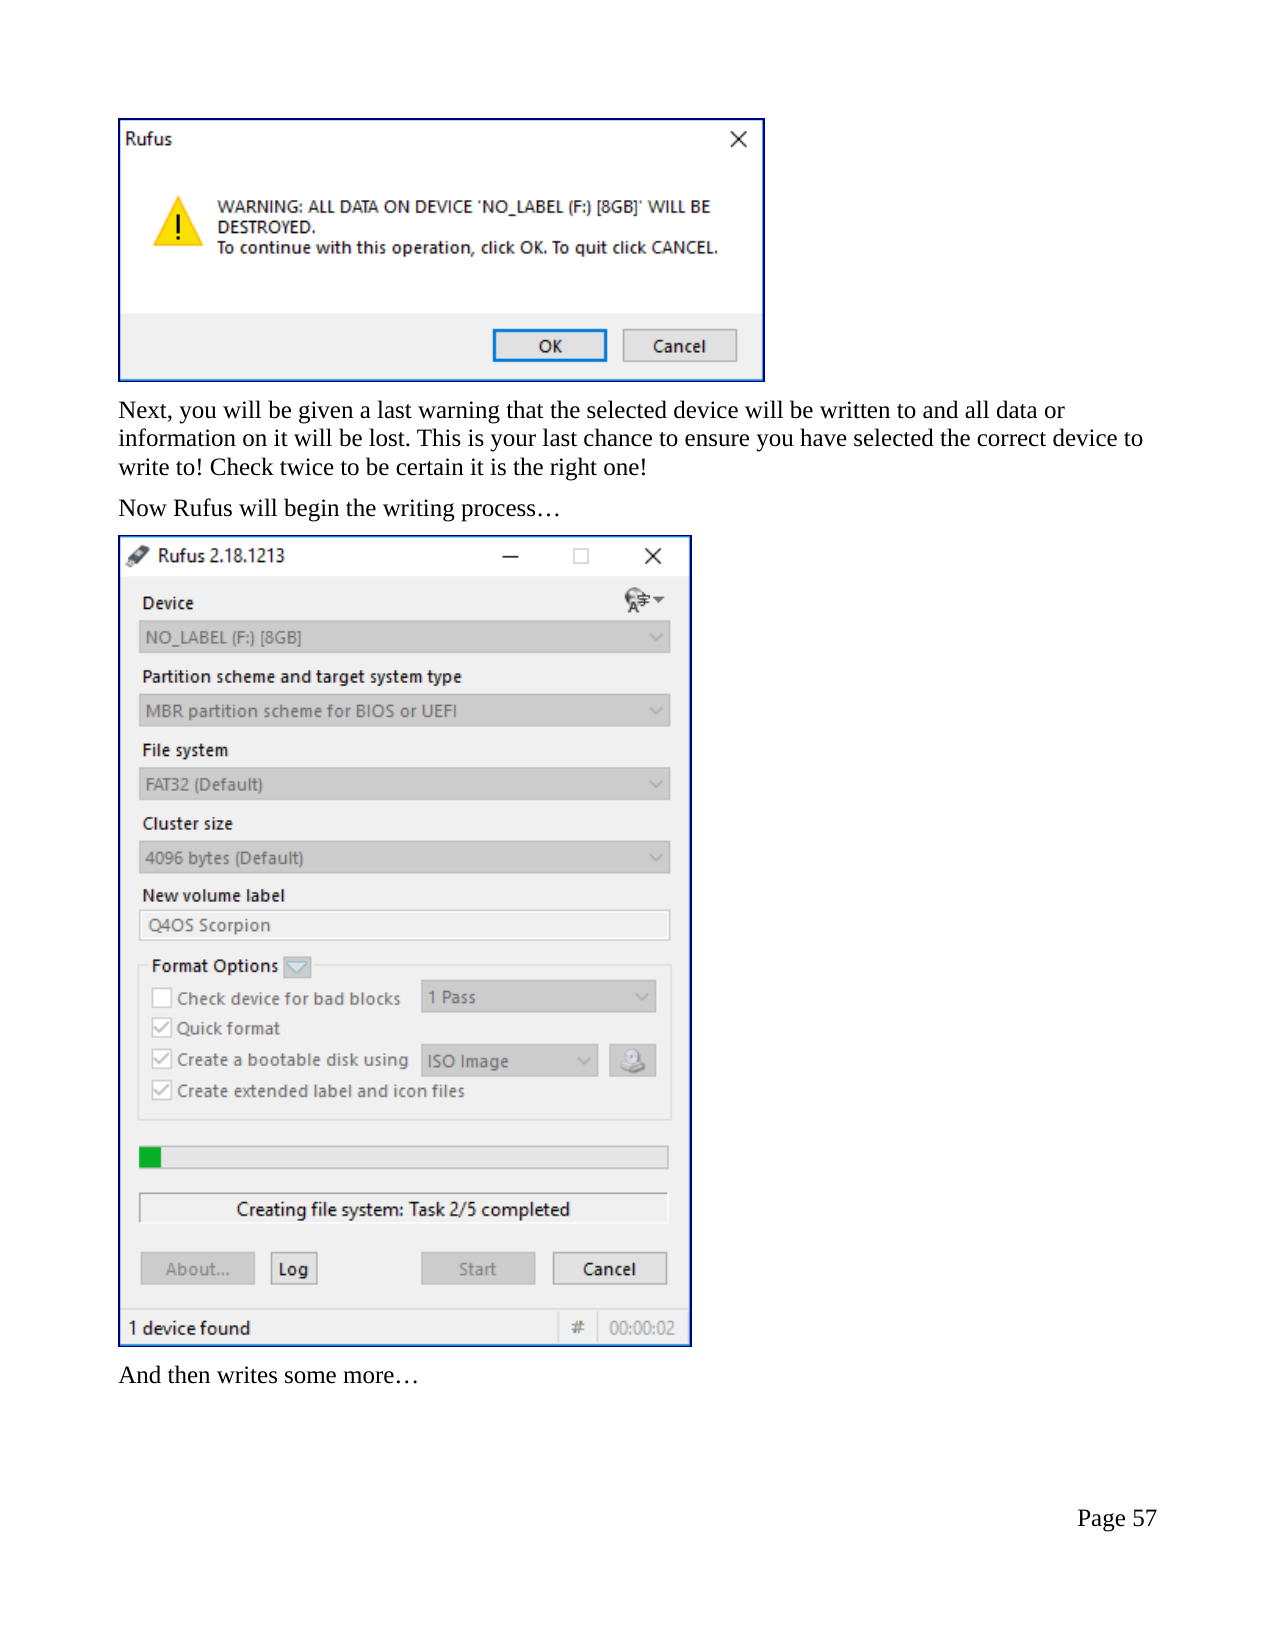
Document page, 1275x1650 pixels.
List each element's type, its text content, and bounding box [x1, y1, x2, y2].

picture [120, 536, 690, 1346]
text And then writes some more… [118, 1360, 1157, 1388]
text Next, you will be given a last warning that the selected device will be written to and all data or information on it will be lost. This is your last chance to ensure you have selected the correct device to write to! Check twice to be certain it is the right one! [118, 395, 1157, 481]
picture [120, 120, 763, 381]
text Now Rufus will begin the writing process… [118, 493, 1157, 522]
